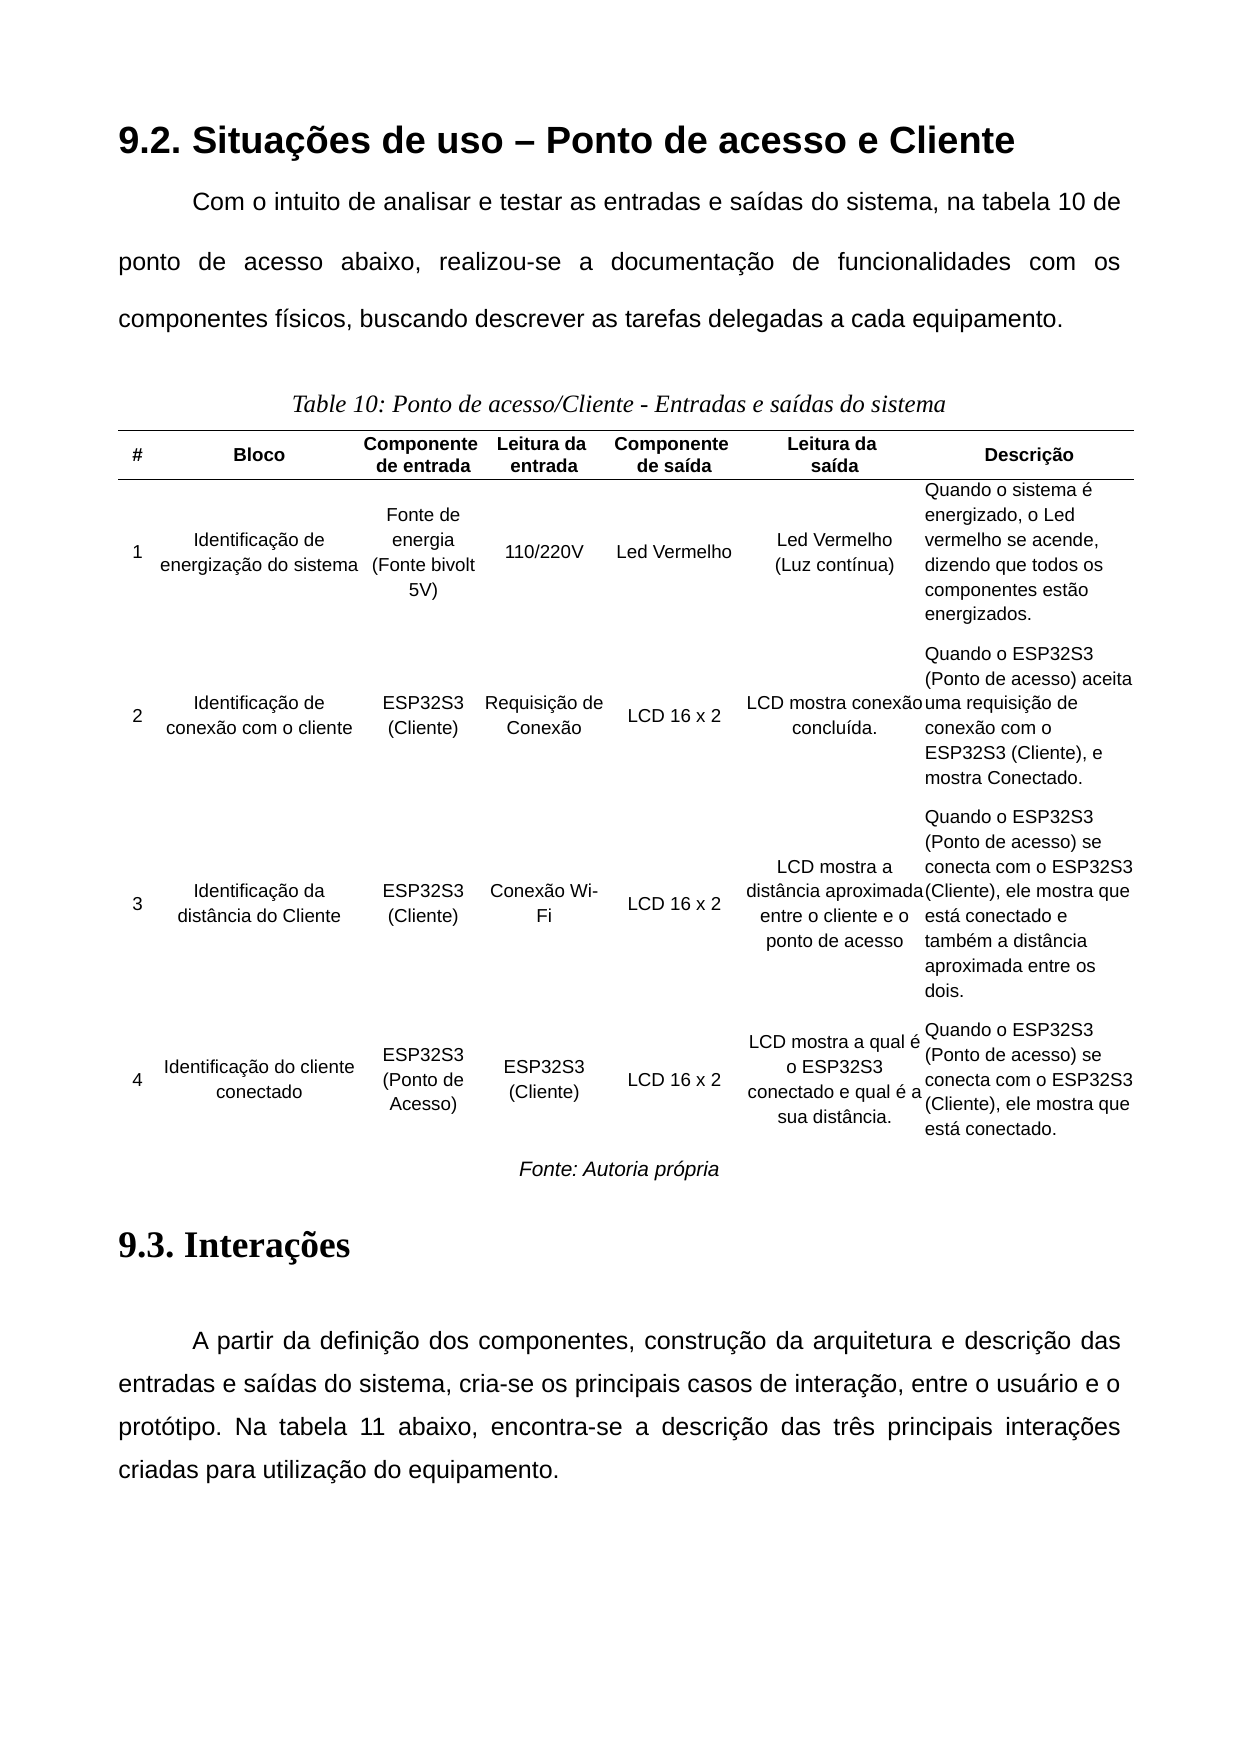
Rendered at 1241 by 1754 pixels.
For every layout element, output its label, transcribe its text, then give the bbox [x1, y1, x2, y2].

table_cell Quando o ESP32S3 (Ponto de acesso) aceita uma requisição de conexão com o ESP32S3 (Cliente), e mostra Conectado. [925, 643, 1134, 806]
text Fonte: Autoria própria [118, 1157, 1122, 1181]
table_cell Conexão Wi-Fi [485, 806, 603, 1019]
table_cell LCD 16 x 2 [604, 806, 744, 1019]
table_header Leitura da saída [745, 431, 924, 479]
table_cell LCD mostra conexão concluída. [745, 643, 924, 806]
text Table 10: Ponto de acesso/Cliente - Entradas e saídas do sistema [118, 389, 1122, 417]
table_header Bloco [156, 431, 362, 479]
table_cell 3 [118, 806, 156, 1019]
table_cell 4 [118, 1019, 156, 1157]
table_cell Identificação da distância do Cliente [156, 806, 362, 1019]
table_cell ESP32S3 (Cliente) [485, 1019, 603, 1157]
subtitle 9.3. Interações [118, 1223, 1122, 1266]
table_cell 1 [118, 480, 156, 642]
table_cell Identificação de energização do sistema [156, 480, 362, 642]
table_cell Quando o ESP32S3 (Ponto de acesso) se conecta com o ESP32S3 (Cliente), ele mostra que está conectado e também a distância aproximada entre os dois. [925, 806, 1134, 1019]
table_cell ESP32S3 (Ponto de Acesso) [362, 1019, 484, 1157]
table_cell Fonte de energia (Fonte bivolt 5V) [362, 480, 484, 642]
subtitle 9.2. Situações de uso – Ponto de acesso e Cliente [118, 118, 1122, 162]
table_header Leitura da entrada [485, 431, 603, 479]
table_header # [118, 431, 156, 479]
table_cell LCD mostra a qual é o ESP32S3 conectado e qual é a sua distância. [745, 1019, 924, 1157]
text A partir da definição dos componentes, construção da arquitetura e descrição das entradas e saídas do sistema, cria-se os principais casos de interação, entre o usuário e o protótipo. Na tabela 11 abaixo, encontra-se a descrição das três principais interações criadas para utilização do equipamento. [118, 1326, 1122, 1484]
table_cell LCD 16 x 2 [604, 1019, 744, 1157]
table_header Componente de saída [604, 431, 744, 479]
table_cell ESP32S3 (Cliente) [362, 806, 484, 1019]
table_cell ESP32S3 (Cliente) [362, 643, 484, 806]
text Com o intuito de analisar e testar as entradas e saídas do sistema, na tabela 10 de ponto de acesso abaixo, realizou-se a documentação de funcionalidades com os componentes físicos, buscando descrever as tarefas delegadas a cada equipamento. [118, 174, 1122, 333]
table_cell LCD mostra a distância aproximada entre o cliente e o ponto de acesso [745, 806, 924, 1019]
table_cell Quando o ESP32S3 (Ponto de acesso) se conecta com o ESP32S3 (Cliente), ele mostra que está conectado. [925, 1019, 1134, 1157]
table_cell 2 [118, 643, 156, 806]
table_cell Quando o sistema é energizado, o Led vermelho se acende, dizendo que todos os componentes estão energizados. [925, 480, 1134, 642]
table_cell LCD 16 x 2 [604, 643, 744, 806]
table_cell 110/220V [485, 480, 603, 642]
table_header Componente de entrada [362, 431, 484, 479]
table_cell Led Vermelho (Luz contínua) [745, 480, 924, 642]
table_cell Requisição de Conexão [485, 643, 603, 806]
table_cell Identificação do cliente conectado [156, 1019, 362, 1157]
table_cell Identificação de conexão com o cliente [156, 643, 362, 806]
table_header Descrição [925, 431, 1134, 479]
table_cell Led Vermelho [604, 480, 744, 642]
